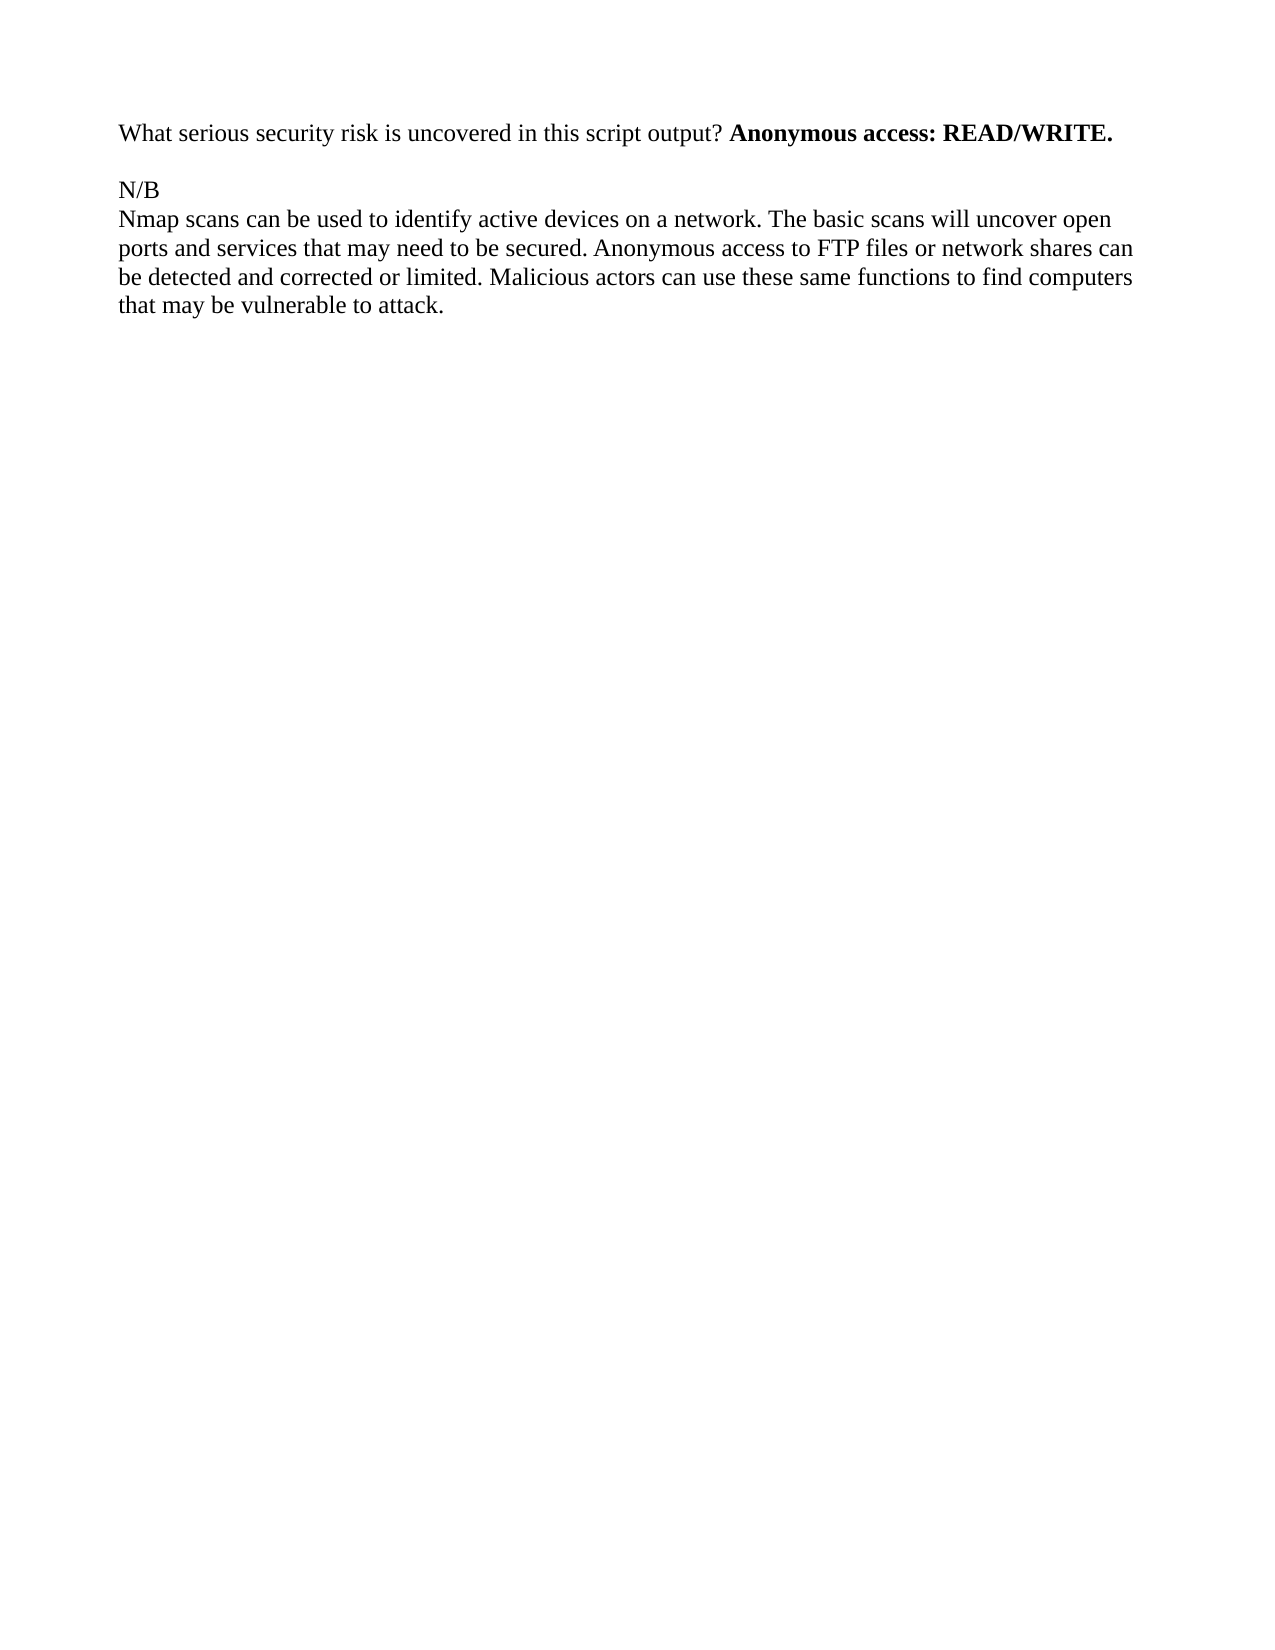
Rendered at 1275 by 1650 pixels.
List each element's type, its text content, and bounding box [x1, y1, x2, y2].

text N/B [118, 176, 1157, 204]
text Nmap scans can be used to identify active devices on a network. The basic scans will uncover open ports and services that may need to be secured. Anonymous access to FTP files or network shares can be detected and corrected or limited. Malicious actors can use these same functions to find computers that may be vulnerable to attack. [118, 204, 1157, 319]
text What serious security risk is uncovered in this script output? Anonymous access: READ/WRITE. [118, 118, 1157, 147]
